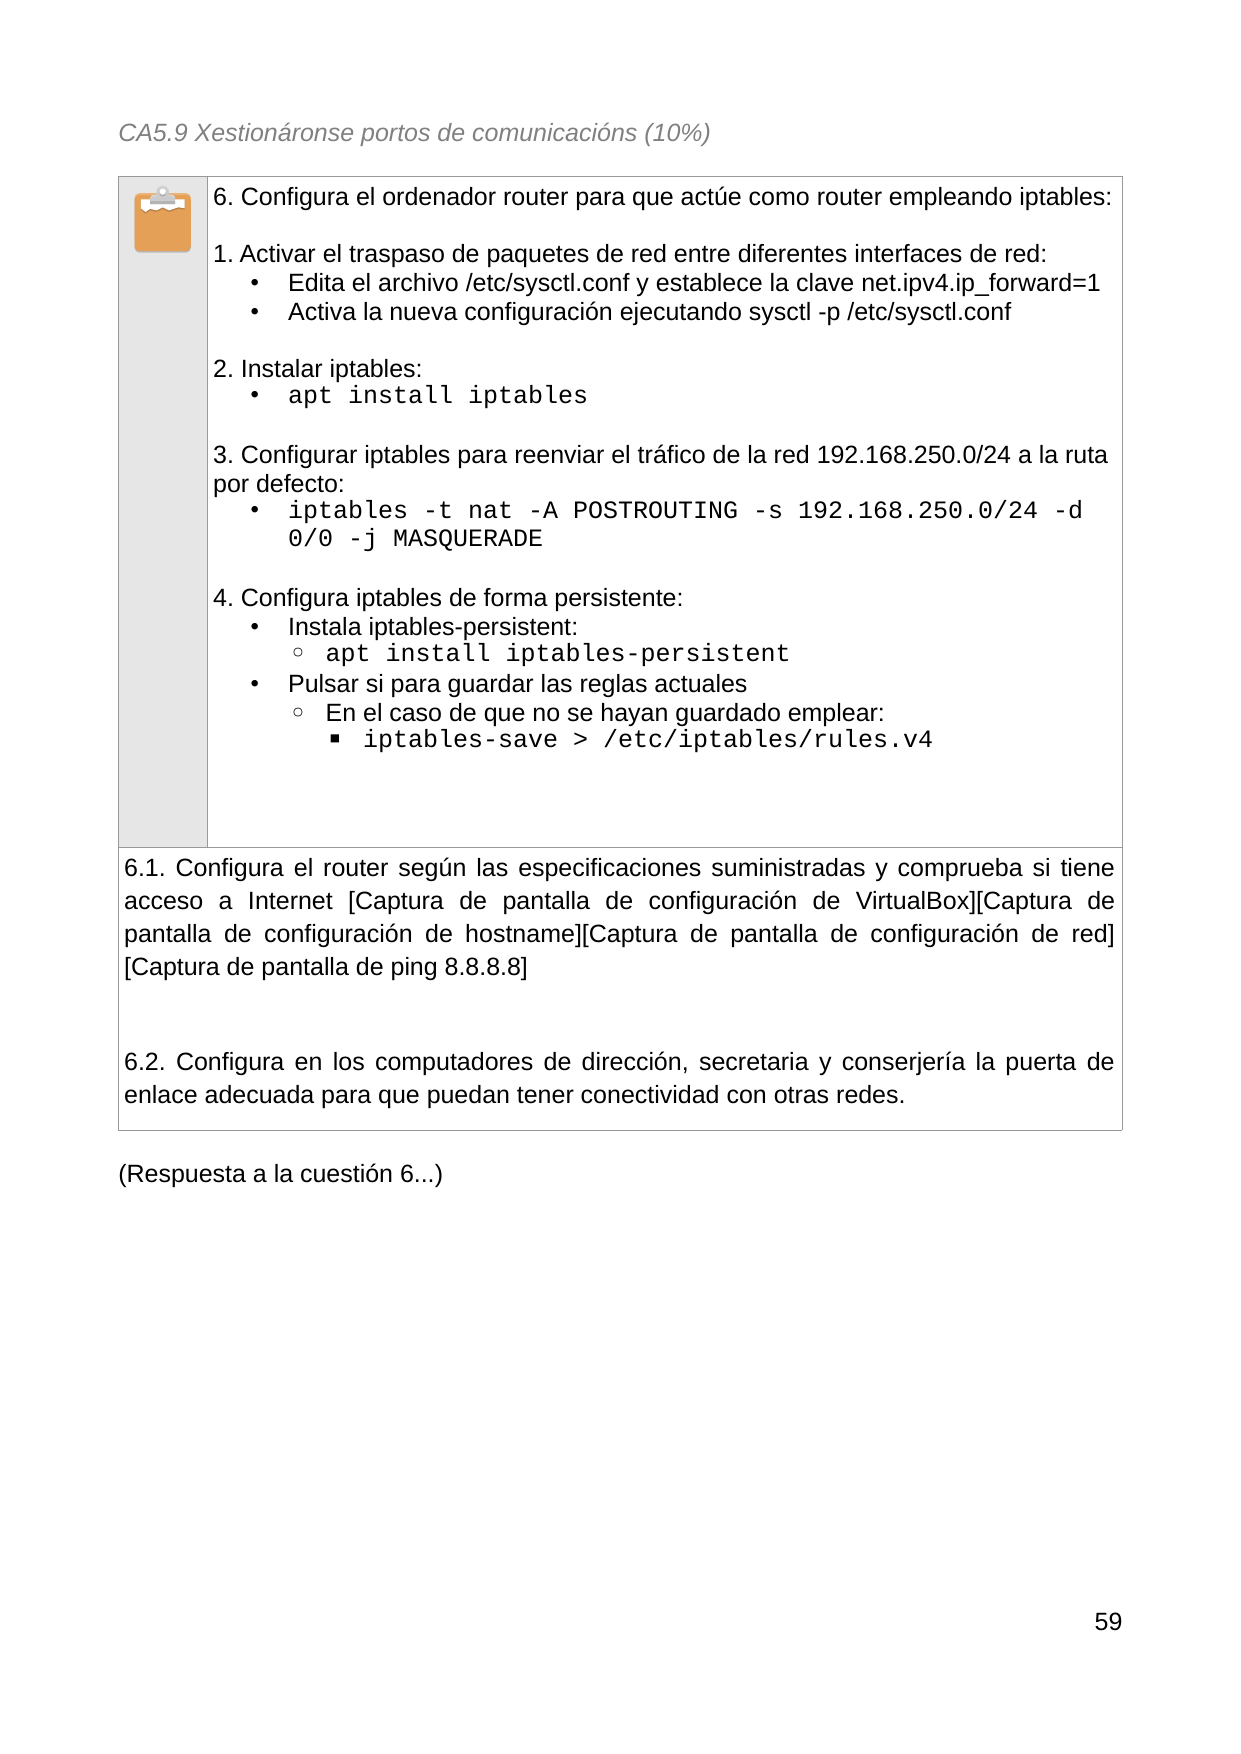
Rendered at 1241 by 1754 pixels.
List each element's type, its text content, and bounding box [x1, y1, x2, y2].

table_cell 6.1. Configura el router según las especificaciones suministradas y comprueba si tiene acceso a Internet [Captura de pantalla de configuración de VirtualBox][Captura de pantalla de configuración de hostname][Captura de pantalla de configuración de red][Captura de pantalla de ping 8.8.8.8] 6.2. Configura en los computadores de dirección, secretaria y conserjería la puerta de enlace adecuada para que puedan tener conectividad con otras redes. [119, 848, 1122, 1130]
text CA5.9 Xestionáronse portos de comunicacións (10%) [118, 118, 1122, 147]
table_header [119, 177, 207, 847]
text (Respuesta a la cuestión 6...) [118, 1158, 1122, 1187]
table_header 6. Configura el ordenador router para que actúe como router empleando iptables: 1. Activar el traspaso de paquetes de red entre diferentes interfaces de red: Edita el archivo /etc/sysctl.conf y establece la clave net.ipv4.ip_forward=1 Activa la nueva configuración ejecutando sysctl -p /etc/sysctl.conf 2. Instalar iptables: apt install iptables 3. Configurar iptables para reenviar el tráfico de la red 192.168.250.0/24 a la ruta por defecto: iptables -t nat -A POSTROUTING -s 192.168.250.0/24 -d 0/0 -j MASQUERADE 4. Configura iptables de forma persistente: Instala iptables-persistent: apt install iptables-persistent Pulsar si para guardar las reglas actuales En el caso de que no se hayan guardado emplear: iptables-save > /etc/iptables/rules.v4 [208, 177, 1122, 847]
